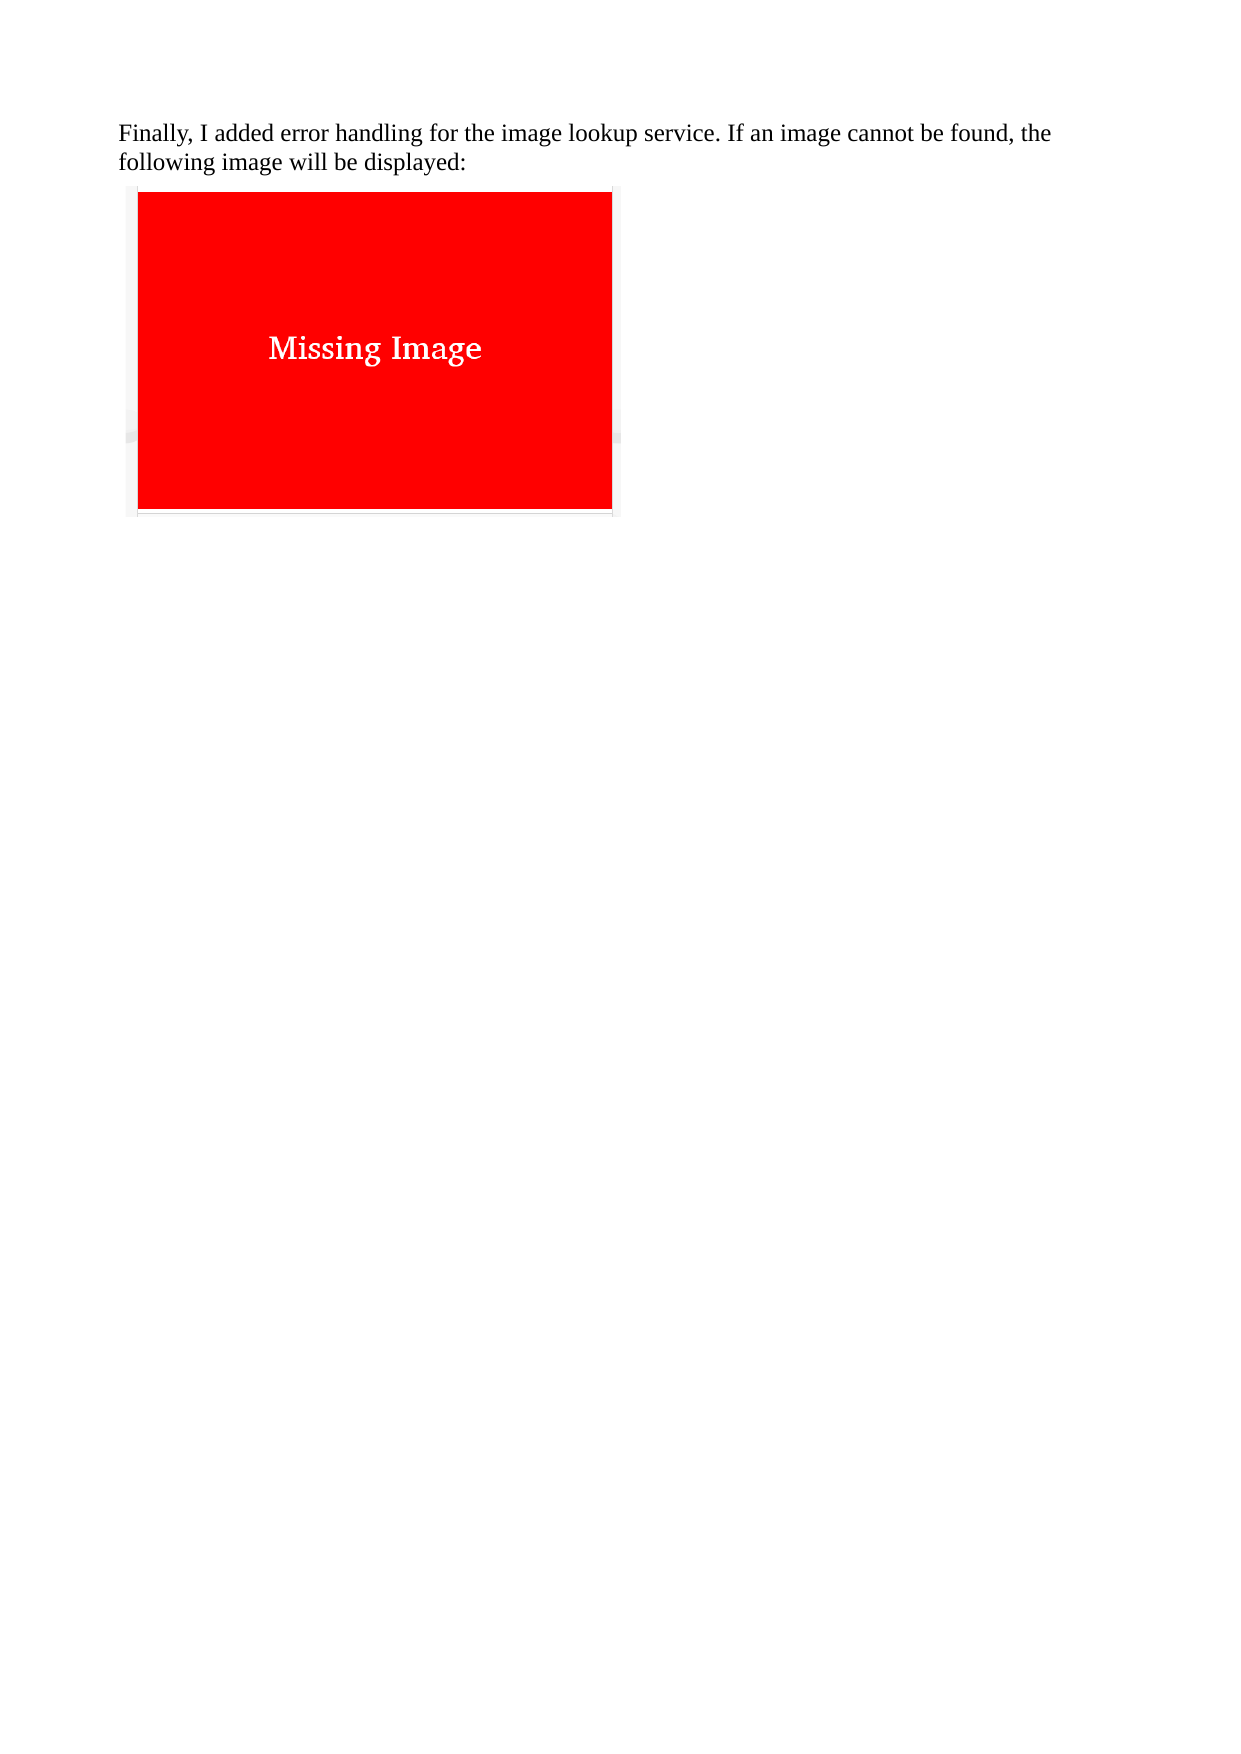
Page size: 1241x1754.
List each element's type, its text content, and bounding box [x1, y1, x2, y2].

text Finally, I added error handling for the image lookup service. If an image cannot be found, the following image will be displayed: [118, 118, 1122, 176]
picture [125, 186, 621, 517]
